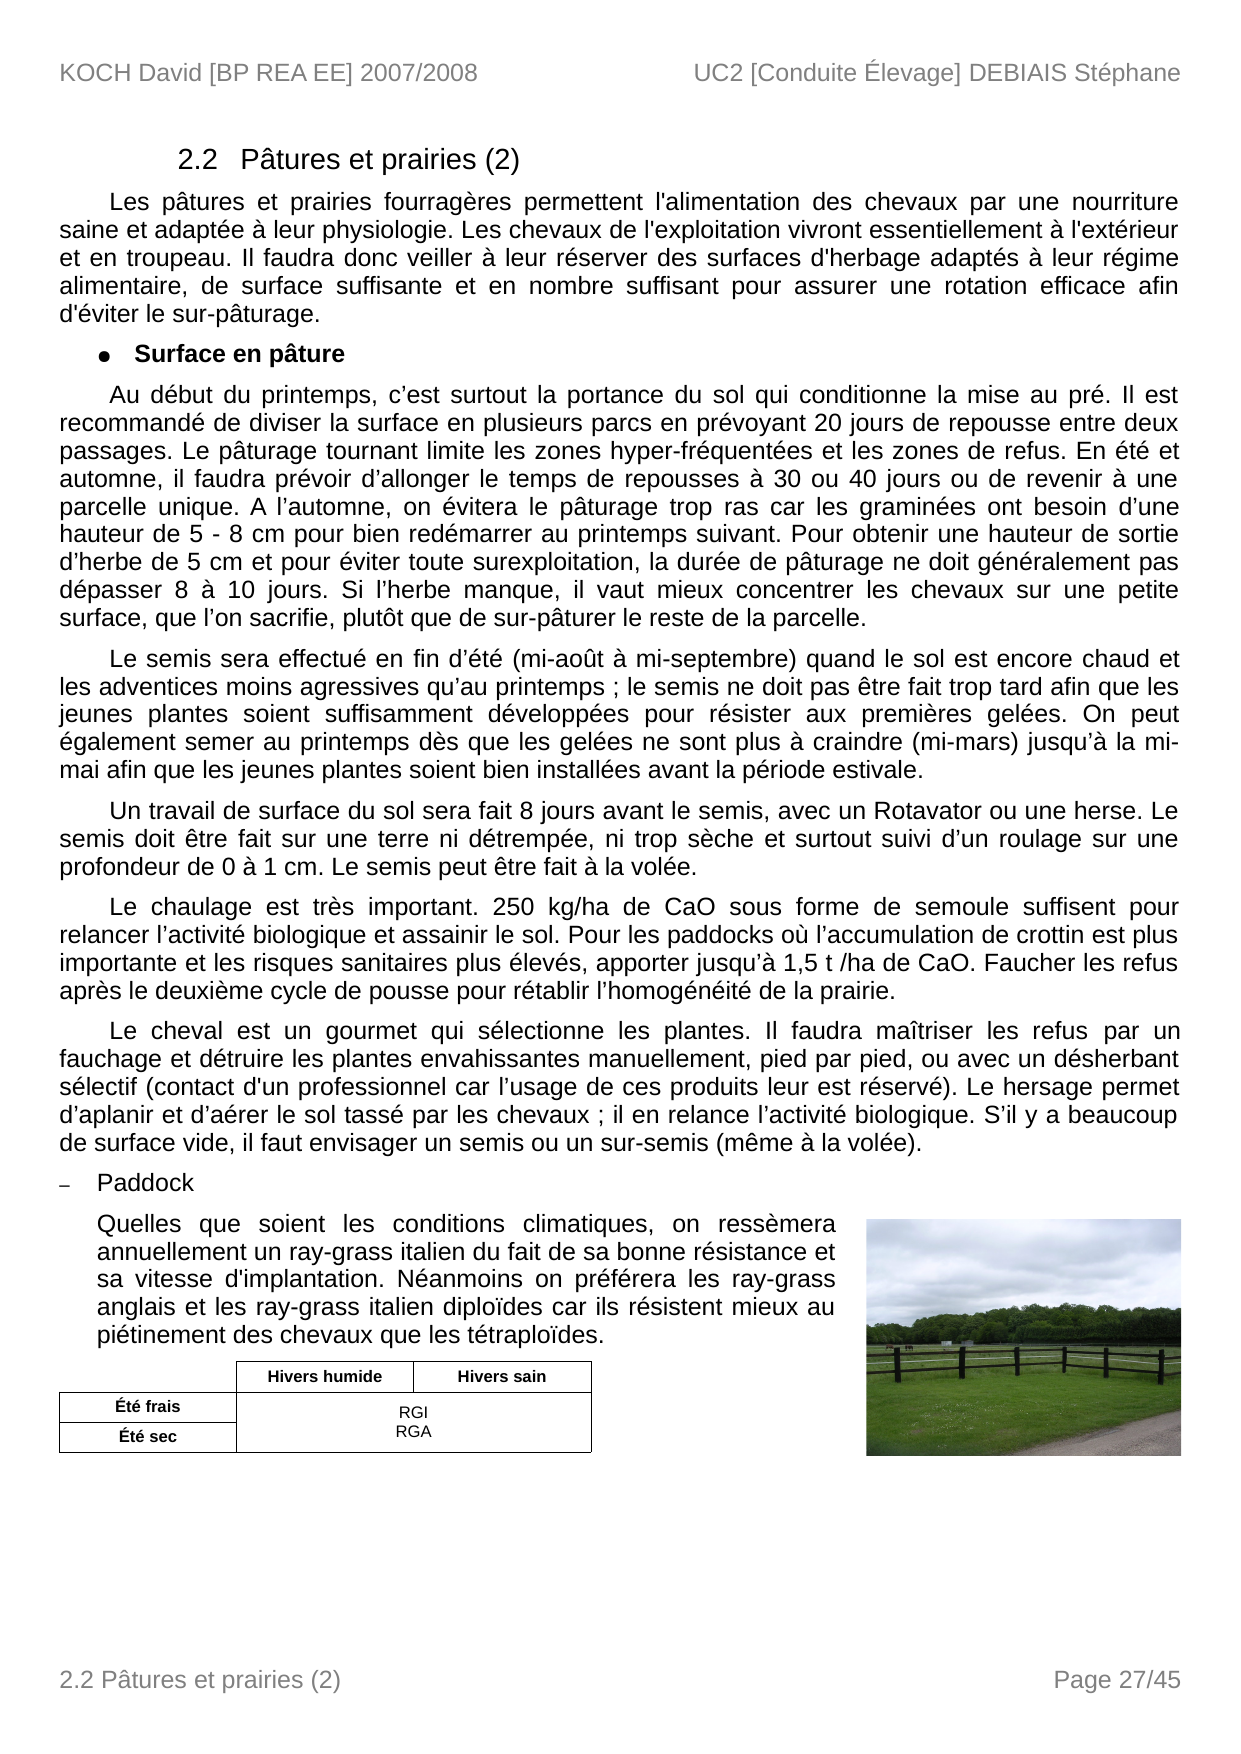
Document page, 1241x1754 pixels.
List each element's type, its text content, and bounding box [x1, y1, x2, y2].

text Les pâtures et prairies fourragères permettent l'alimentation des chevaux par une nourriture saine et adaptée à leur physiologie. Les chevaux de l'exploitation vivront essentiellement à l'extérieur et en troupeau. Il faudra donc veiller à leur réserver des surfaces d'herbage adaptés à leur régime alimentaire, de surface suffisante et en nombre suffisant pour assurer une rotation efficace afin d'éviter le sur-pâturage. [59, 188, 1181, 328]
table_header [650, 1361, 827, 1392]
list Surface en pâture [97, 340, 1181, 368]
table_cell Été sec [60, 1423, 236, 1452]
table_cell RGI RGA [237, 1393, 591, 1452]
picture [866, 1219, 1182, 1456]
text Le semis sera effectué en fin d’été (mi-août à mi-septembre) quand le sol est encore chaud et les adventices moins agressives qu’au printemps ; le semis ne doit pas être fait trop tard afin que les jeunes plantes soient suffisamment développées pour résister aux premières gelées. On peut également semer au printemps dès que les gelées ne sont plus à craindre (mi-mars) jusqu’à la mi-mai afin que les jeunes plantes soient bien installées avant la période estivale. [59, 644, 1181, 784]
text Le chaulage est très important. 250 kg/ha de CaO sous forme de semoule suffisent pour relancer l’activité biologique et assainir le sol. Pour les paddocks où l’accumulation de crottin est plus importante et les risques sanitaires plus élevés, apporter jusqu’à 1,5 t /ha de CaO. Faucher les refus après le deuxième cycle de pousse pour rétablir l’homogénéité de la prairie. [59, 893, 1181, 1004]
table_header Hivers sain [414, 1362, 591, 1392]
subtitle Pâtures et prairies (2) [59, 143, 1181, 176]
list Quelles que soient les conditions climatiques, on ressèmera annuellement un ray-grass italien du fait de sa bonne résistance et sa vitesse d'implantation. Néanmoins on préférera les ray-grass anglais et les ray-grass italien diploïdes car ils résistent mieux au piétinement des chevaux que les tétraploïdes. [59, 1209, 1181, 1349]
table_cell [592, 1392, 649, 1422]
table_header [59, 1361, 236, 1392]
text Au début du printemps, c’est surtout la portance du sol qui conditionne la mise au pré. Il est recommandé de diviser la surface en plusieurs parcs en prévoyant 20 jours de repousse entre deux passages. Le pâturage tournant limite les zones hyper-fréquentées et les zones de refus. En été et automne, il faudra prévoir d’allonger le temps de repousses à 30 ou 40 jours ou de revenir à une parcelle unique. A l’automne, on évitera le pâturage trop ras car les graminées ont besoin d’une hauteur de 5 - 8 cm pour bien redémarrer au printemps suivant. Pour obtenir une hauteur de sortie d’herbe de 5 cm et pour éviter toute surexploitation, la durée de pâturage ne doit généralement pas dépasser 8 à 10 jours. Si l’herbe manque, il vaut mieux concentrer les chevaux sur une petite surface, que l’on sacrifie, plutôt que de sur-pâturer le reste de la parcelle. [59, 381, 1181, 632]
text Le cheval est un gourmet qui sélectionne les plantes. Il faudra maîtriser les refus par un fauchage et détruire les plantes envahissantes manuellement, pied par pied, ou avec un désherbant sélectif (contact d'un professionnel car l’usage de ces produits leur est réservé). Le hersage permet d’aplanir et d’aérer le sol tassé par les chevaux ; il en relance l’activité biologique. S’il y a beaucoup de surface vide, il faut envisager un semis ou un sur-semis (même à la volée). [59, 1017, 1181, 1156]
table_cell [650, 1392, 827, 1422]
table_cell [592, 1422, 649, 1452]
text Un travail de surface du sol sera fait 8 jours avant le semis, avec un Rotavator ou une herse. Le semis doit être fait sur une terre ni détrempée, ni trop sèche et surtout suivi d’un roulage sur une profondeur de 0 à 1 cm. Le semis peut être fait à la volée. [59, 796, 1181, 880]
list Paddock [59, 1169, 1181, 1197]
table_cell [827, 1392, 866, 1422]
table_cell Été frais [60, 1393, 236, 1422]
table_header [592, 1361, 649, 1392]
table_cell [827, 1422, 866, 1452]
table_header [827, 1361, 866, 1392]
table_header Hivers humide [237, 1362, 413, 1392]
table_cell [650, 1422, 827, 1452]
